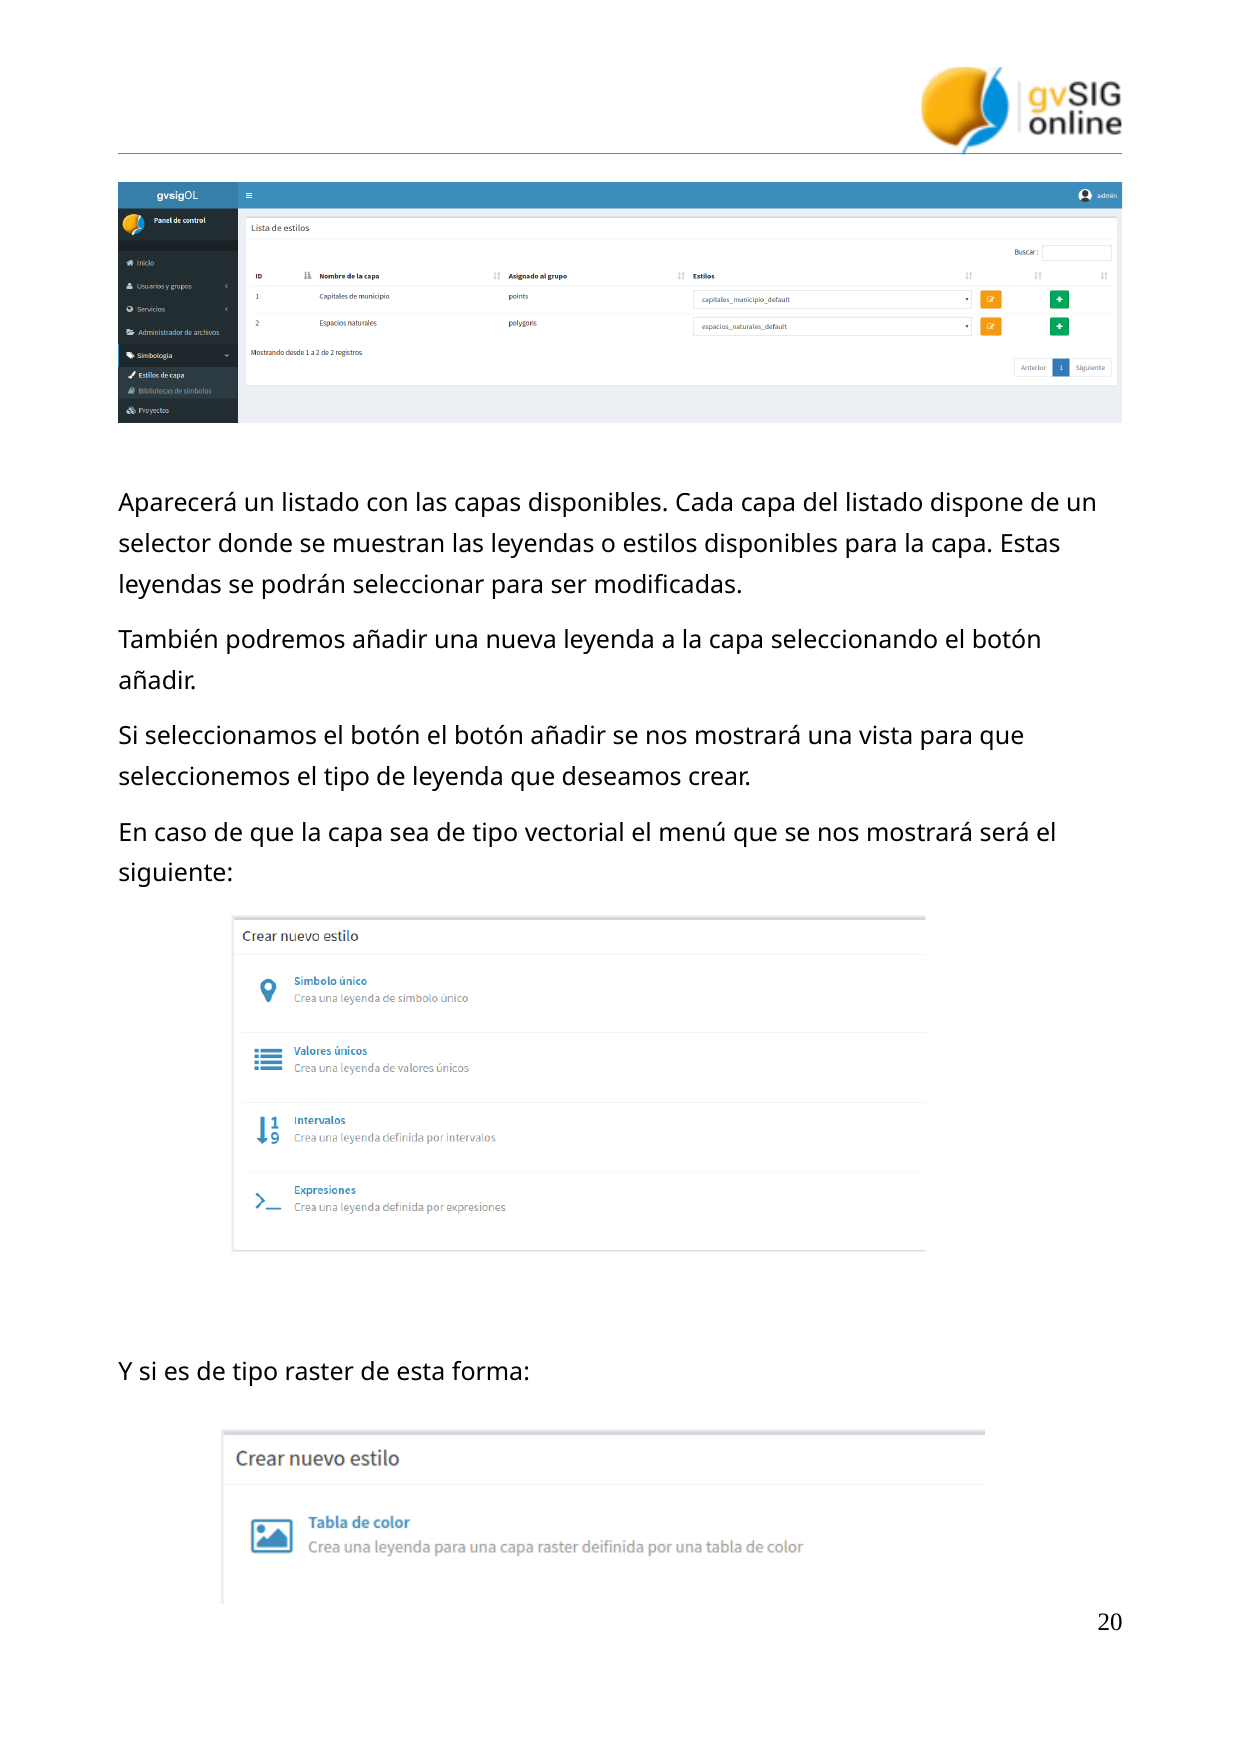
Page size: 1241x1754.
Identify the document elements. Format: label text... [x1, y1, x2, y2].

picture [118, 182, 1123, 423]
picture [231, 915, 926, 1252]
picture [921, 67, 1122, 155]
text También podremos añadir una nueva leyenda a la capa seleccionando el botón añadir. [118, 622, 1122, 697]
text Y si es de tipo raster de esta forma: [118, 1354, 1122, 1388]
text Aparecerá un listado con las capas disponibles. Cada capa del listado dispone de un selector donde se muestran las leyendas o estilos disponibles para la capa. Estas leyendas se podrán seleccionar para ser modificadas. [118, 484, 1122, 600]
picture [220, 1429, 986, 1604]
text En caso de que la capa sea de tipo vectorial el menú que se nos mostrará será el siguiente: [118, 814, 1122, 889]
text Si seleccionamos el botón el botón añadir se nos mostrará una vista para que seleccionemos el tipo de leyenda que deseamos crear. [118, 718, 1122, 793]
